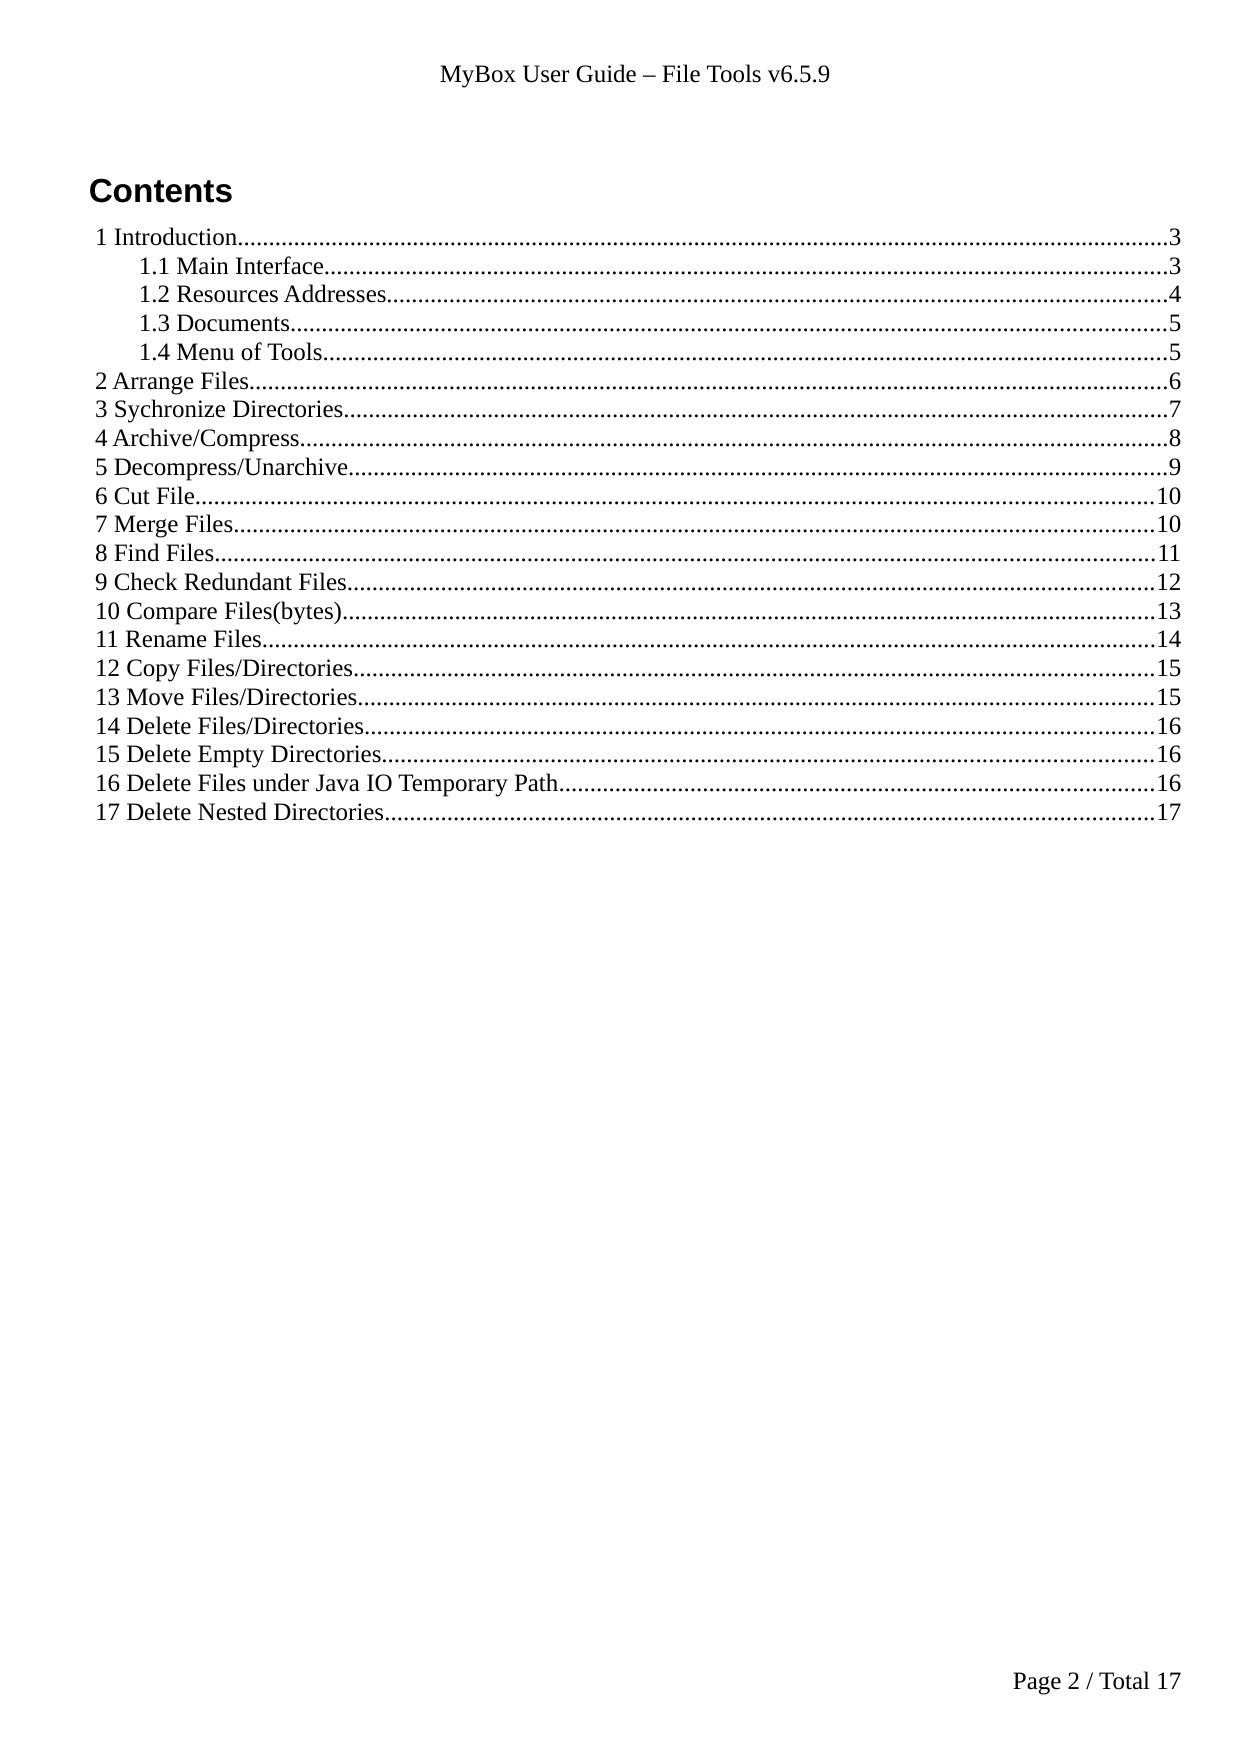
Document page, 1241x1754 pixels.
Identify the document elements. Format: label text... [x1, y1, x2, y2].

text 12 Copy Files/Directories 15 [88, 653, 1181, 682]
text 1.3 Documents 5 [132, 308, 1181, 337]
text 2 Arrange Files 6 [88, 366, 1181, 394]
text 4 Archive/Compress 8 [88, 423, 1181, 452]
text 9 Check Redundant Files 12 [88, 567, 1181, 596]
text 1.4 Menu of Tools 5 [132, 337, 1181, 366]
text 11 Rename Files 14 [88, 624, 1181, 653]
text 14 Delete Files/Directories 16 [88, 711, 1181, 739]
subtitle Contents [88, 171, 1181, 209]
text 16 Delete Files under Java IO Temporary Path 16 [88, 768, 1181, 797]
text 1.1 Main Interface 3 [132, 251, 1181, 279]
text 8 Find Files 11 [88, 538, 1181, 567]
text 6 Cut File 10 [88, 481, 1181, 509]
text 1.2 Resources Addresses 4 [132, 279, 1181, 308]
text 3 Sychronize Directories 7 [88, 394, 1181, 423]
text 7 Merge Files 10 [88, 509, 1181, 538]
text 10 Compare Files(bytes) 13 [88, 596, 1181, 624]
text 15 Delete Empty Directories 16 [88, 739, 1181, 768]
text 17 Delete Nested Directories 17 [88, 797, 1181, 826]
text 13 Move Files/Directories 15 [88, 682, 1181, 711]
text 5 Decompress/Unarchive 9 [88, 452, 1181, 481]
text 1 Introduction 3 [88, 222, 1181, 251]
